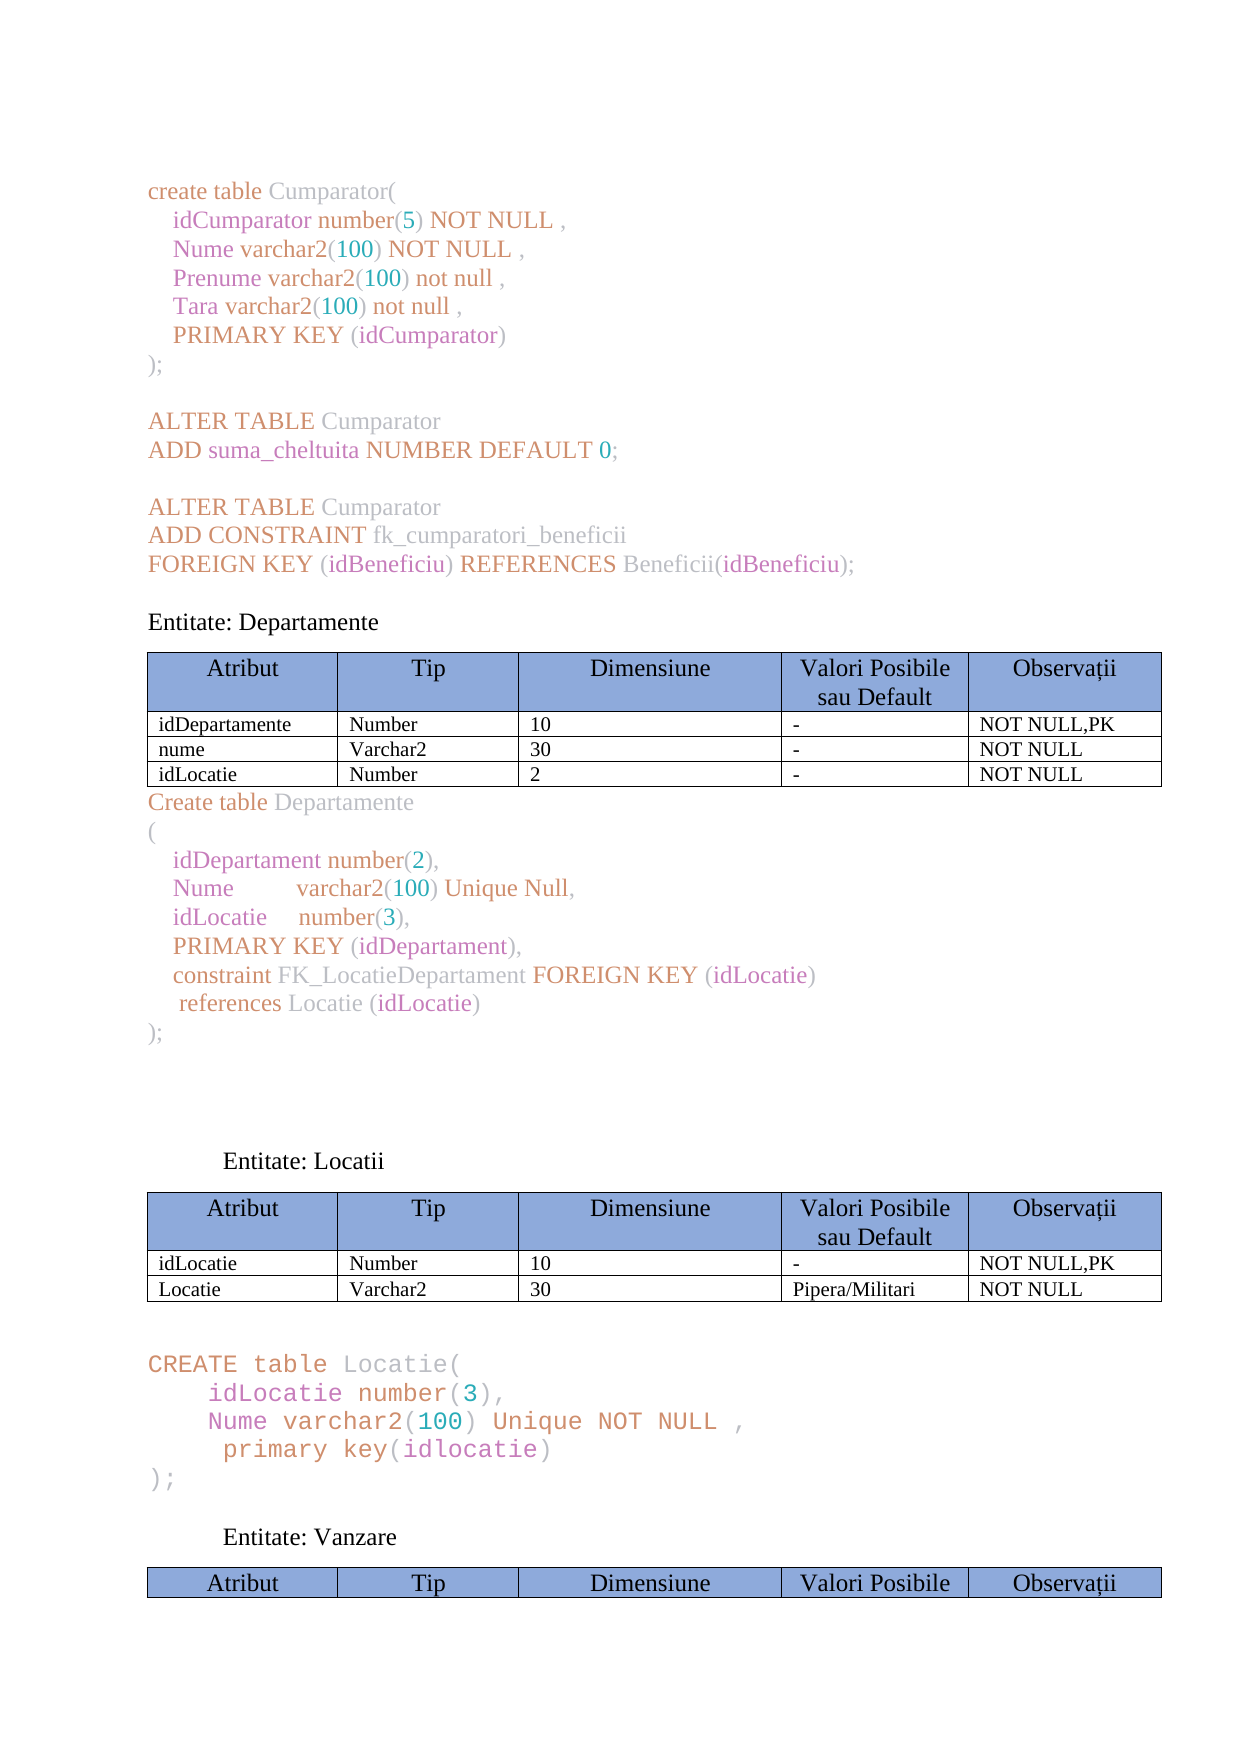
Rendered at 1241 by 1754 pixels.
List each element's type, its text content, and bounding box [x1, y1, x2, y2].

table_cell - [782, 737, 968, 761]
list Entitate: Locatii [223, 1146, 1093, 1175]
text ALTER TABLE Cumparator ADD CONSTRAINT fk_cumparatori_beneficii FOREIGN KEY (idBeneficiu) REFERENCES Beneficii(idBeneficiu); [148, 492, 1093, 578]
table_header Observații [969, 653, 1161, 711]
list Entitate: Vanzare [223, 1522, 1093, 1551]
table_cell idLocatie [148, 1251, 337, 1275]
text ALTER TABLE Cumparator ADD suma_cheltuita NUMBER DEFAULT 0; [148, 406, 1093, 464]
table_header Atribut [148, 1568, 337, 1597]
table_header Observații [969, 1193, 1161, 1250]
table_header Valori Posibile sau Default [782, 653, 968, 711]
table_header Tip [338, 653, 518, 711]
table_header Tip [338, 1193, 518, 1250]
table_cell - [782, 712, 968, 736]
table_cell Pipera/Militari [782, 1276, 968, 1301]
table_cell - [782, 1251, 968, 1275]
table_cell Number [338, 712, 518, 736]
table_header Atribut [148, 653, 337, 711]
text CREATE table Locatie( idLocatie number(3), Nume varchar2(100) Unique NOT NULL , primary key(idlocatie) ); [148, 1352, 1093, 1493]
text Entitate: Departamente [148, 607, 1093, 636]
table_cell idDepartamente [148, 712, 337, 736]
table_cell 30 [519, 1276, 781, 1301]
table_cell Number [338, 1251, 518, 1275]
table_cell 30 [519, 737, 781, 761]
table_header Valori Posibile [782, 1568, 968, 1597]
table_header Observații [969, 1568, 1161, 1597]
table_cell Varchar2 [338, 1276, 518, 1301]
table_cell NOT NULL,PK [969, 712, 1161, 736]
table_cell NOT NULL [969, 737, 1161, 761]
table_cell 10 [519, 712, 781, 736]
table_cell 10 [519, 1251, 781, 1275]
table_cell NOT NULL,PK [969, 1251, 1161, 1275]
text create table Cumparator( idCumparator number(5) NOT NULL , Nume varchar2(100) NOT NULL , Prenume varchar2(100) not null , Tara varchar2(100) not null , PRIMARY KEY (idCumparator) ); [148, 176, 1093, 378]
table_cell Varchar2 [338, 737, 518, 761]
table_header Atribut [148, 1193, 337, 1250]
text Create table Departamente ( idDepartament number(2), Nume varchar2(100) Unique Null, idLocatie number(3), PRIMARY KEY (idDepartament), constraint FK_LocatieDepartament FOREIGN KEY (idLocatie) references Locatie (idLocatie) ); [148, 787, 1093, 1046]
table_header Dimensiune [519, 1568, 781, 1597]
table_cell NOT NULL [969, 1276, 1161, 1301]
table_cell - [782, 762, 968, 786]
table_cell Number [338, 762, 518, 786]
table_cell nume [148, 737, 337, 761]
table_header Tip [338, 1568, 518, 1597]
table_cell NOT NULL [969, 762, 1161, 786]
table_header Dimensiune [519, 1193, 781, 1250]
table_cell 2 [519, 762, 781, 786]
table_cell idLocatie [148, 762, 337, 786]
table_header Valori Posibile sau Default [782, 1193, 968, 1250]
table_cell Locatie [148, 1276, 337, 1301]
table_header Dimensiune [519, 653, 781, 711]
